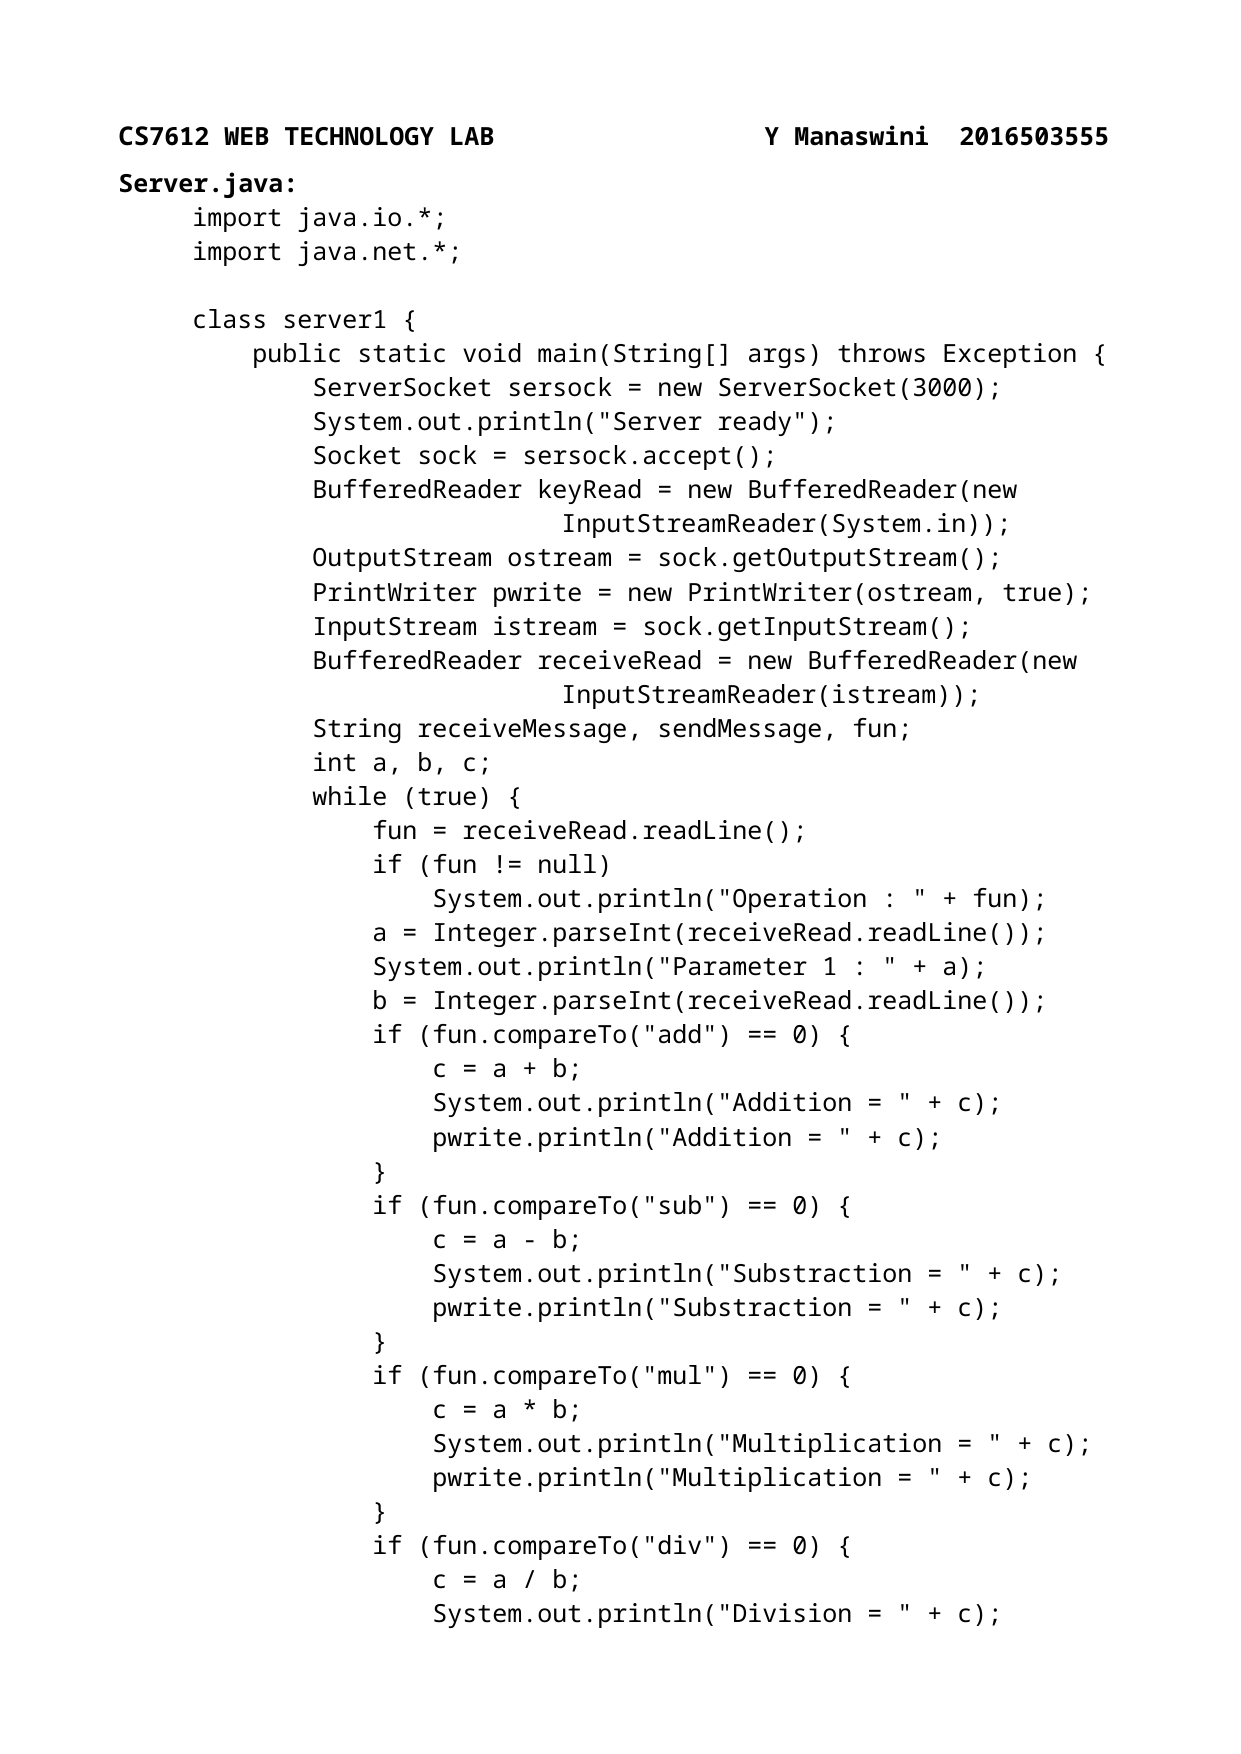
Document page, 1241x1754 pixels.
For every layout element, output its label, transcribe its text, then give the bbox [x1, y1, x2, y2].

text System.out.println("Division = " + c); [192, 1596, 1122, 1630]
text import java.net.*; [192, 233, 1122, 268]
text c = a - b; [192, 1221, 1122, 1255]
text System.out.println("Parameter 1 : " + a); [192, 949, 1122, 983]
text String receiveMessage, sendMessage, fun; [192, 710, 1122, 744]
text c = a * b; [192, 1392, 1122, 1426]
text Socket sock = sersock.accept(); [192, 438, 1122, 472]
text BufferedReader receiveRead = new BufferedReader(new InputStreamReader(istream)); [192, 642, 1122, 710]
text b = Integer.parseInt(receiveRead.readLine()); [192, 983, 1122, 1017]
text if (fun.compareTo("div") == 0) { [192, 1528, 1122, 1562]
text if (fun.compareTo("mul") == 0) { [192, 1358, 1122, 1392]
text System.out.println("Server ready"); [192, 404, 1122, 438]
text System.out.println("Addition = " + c); [192, 1085, 1122, 1119]
text import java.io.*; [192, 199, 1122, 233]
text } [192, 1153, 1122, 1187]
text InputStream istream = sock.getInputStream(); [192, 608, 1122, 642]
text System.out.println("Operation : " + fun); [192, 881, 1122, 915]
text Server.java: [118, 165, 1122, 199]
text if (fun != null) [192, 847, 1122, 881]
text pwrite.println("Substraction = " + c); [192, 1289, 1122, 1323]
text int a, b, c; [192, 744, 1122, 778]
text class server1 { [192, 302, 1122, 336]
text c = a / b; [192, 1562, 1122, 1596]
text if (fun.compareTo("sub") == 0) { [192, 1187, 1122, 1221]
text while (true) { [192, 778, 1122, 813]
text } [192, 1494, 1122, 1528]
text System.out.println("Substraction = " + c); [192, 1255, 1122, 1289]
text pwrite.println("Multiplication = " + c); [192, 1460, 1122, 1494]
text ServerSocket sersock = new ServerSocket(3000); [192, 370, 1122, 404]
text BufferedReader keyRead = new BufferedReader(new InputStreamReader(System.in)); [192, 472, 1122, 540]
text OutputStream ostream = sock.getOutputStream(); [192, 540, 1122, 574]
text c = a + b; [192, 1051, 1122, 1085]
text PrintWriter pwrite = new PrintWriter(ostream, true); [192, 574, 1122, 608]
text a = Integer.parseInt(receiveRead.readLine()); [192, 915, 1122, 949]
text } [192, 1323, 1122, 1358]
text if (fun.compareTo("add") == 0) { [192, 1017, 1122, 1051]
text fun = receiveRead.readLine(); [192, 813, 1122, 847]
text public static void main(String[] args) throws Exception { [192, 336, 1122, 370]
text pwrite.println("Addition = " + c); [192, 1119, 1122, 1153]
text System.out.println("Multiplication = " + c); [192, 1426, 1122, 1460]
